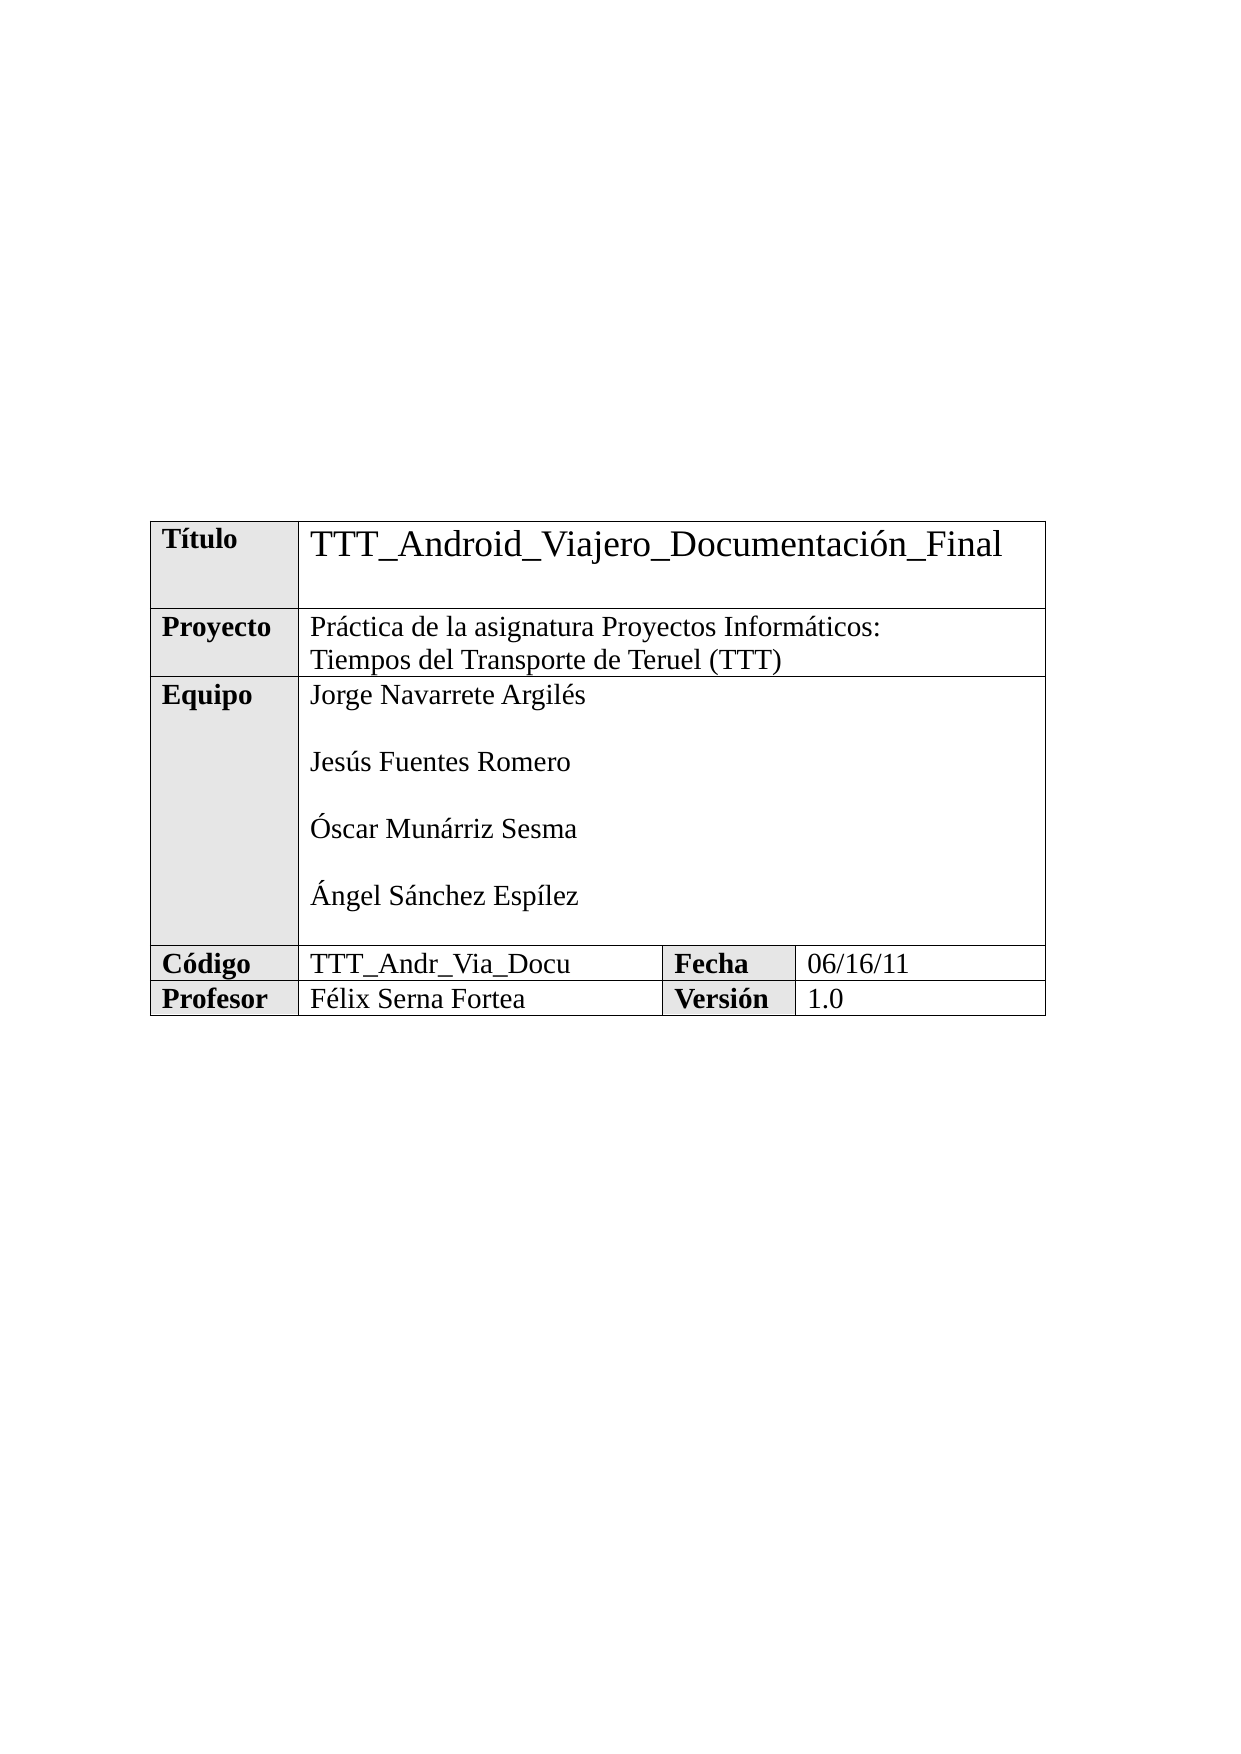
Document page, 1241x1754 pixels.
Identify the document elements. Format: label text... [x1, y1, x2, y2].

table_cell 1.0 [796, 981, 1045, 1014]
table_cell Versión [663, 981, 795, 1014]
table_cell Código [151, 946, 298, 980]
table_cell 16/06/11 [796, 946, 1045, 980]
table_cell Equipo [151, 677, 298, 945]
table_cell Jorge Navarrete Argilés Jesús Fuentes Romero Óscar Munárriz Sesma Ángel Sánchez Espílez [299, 677, 1045, 945]
table_cell TTT_Andr_Via_Docu [299, 946, 662, 980]
table_cell Profesor [151, 981, 298, 1014]
table_header Título [151, 522, 298, 608]
table_header TTT_Android_Viajero_Documentación_Final [299, 522, 1045, 608]
table_cell Fecha [663, 946, 795, 980]
table_cell Proyecto [151, 609, 298, 676]
table_cell Félix Serna Fortea [299, 981, 662, 1014]
table_cell Práctica de la asignatura Proyectos Informáticos: Tiempos del Transporte de Teruel (TTT) [299, 609, 1045, 676]
